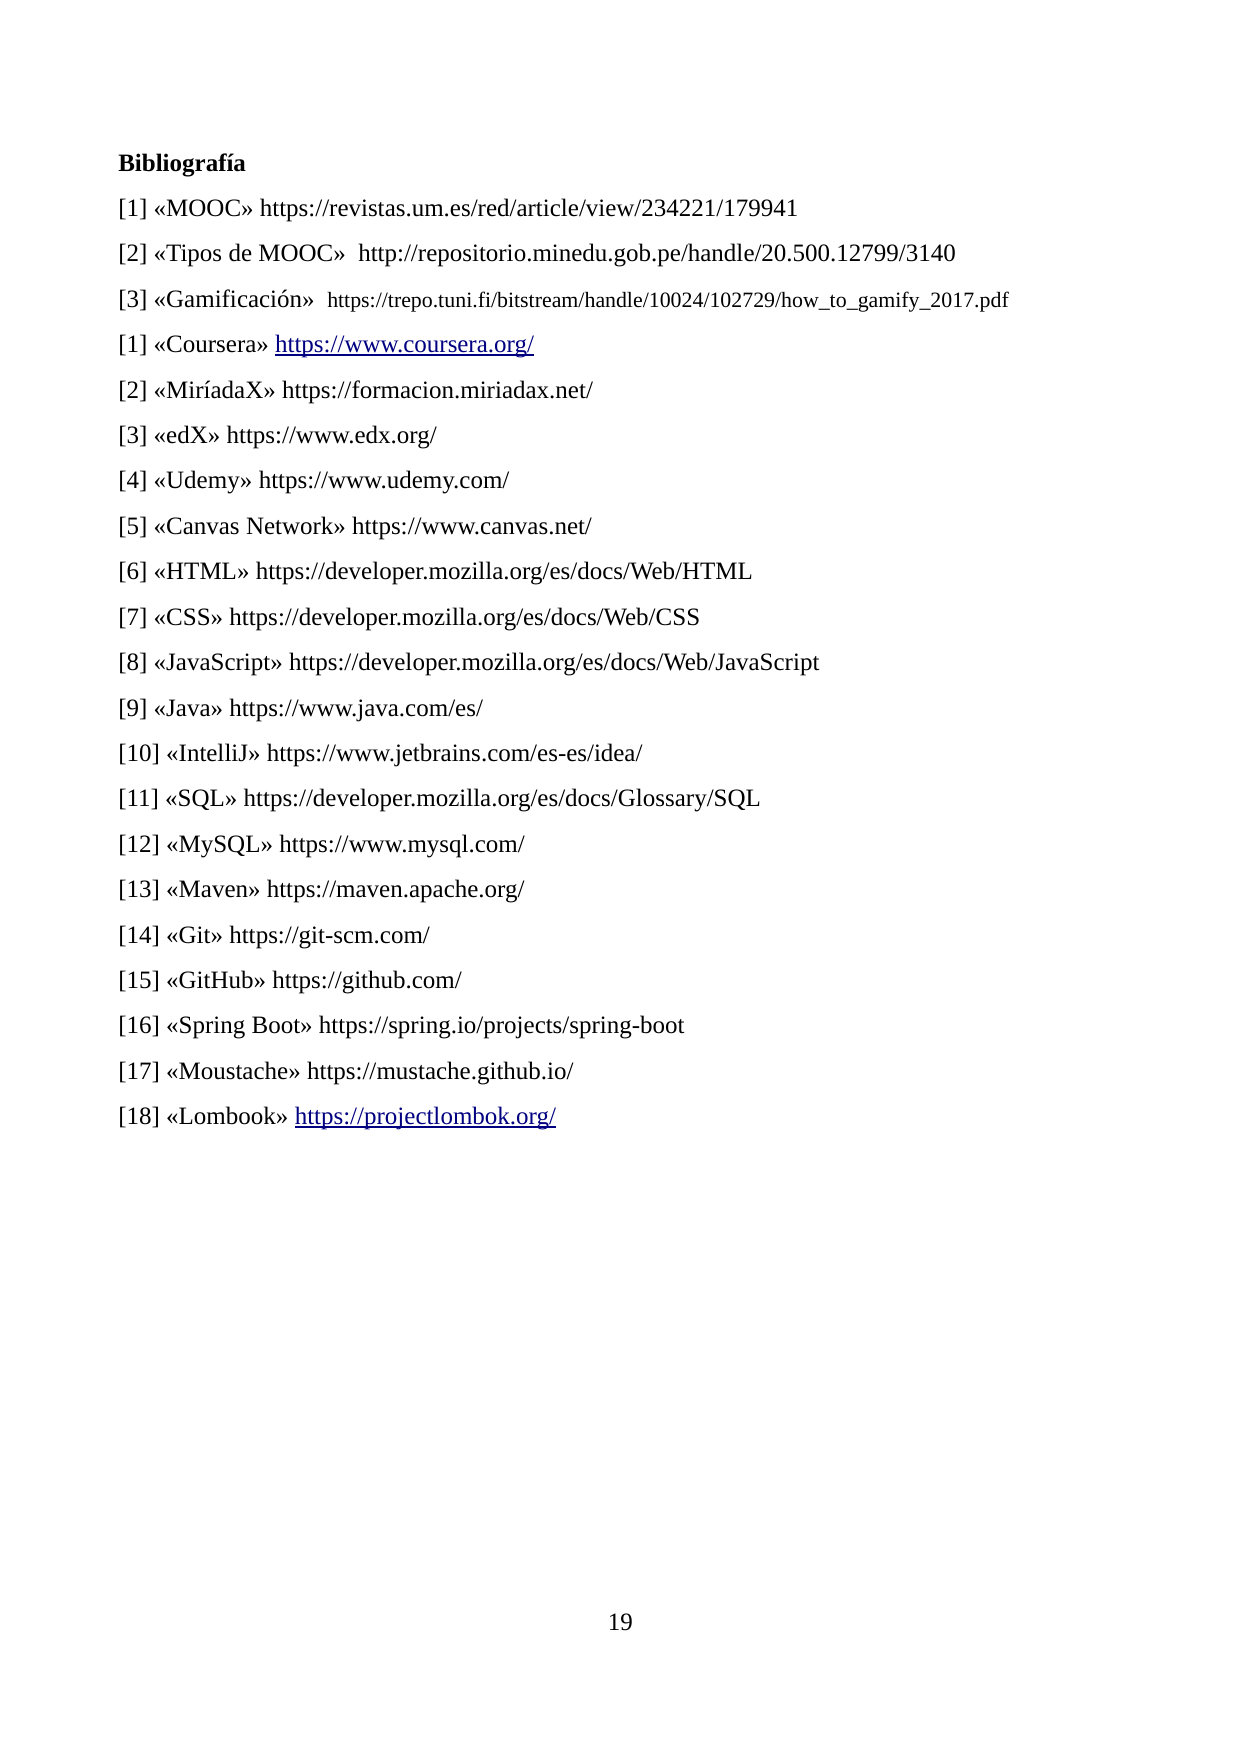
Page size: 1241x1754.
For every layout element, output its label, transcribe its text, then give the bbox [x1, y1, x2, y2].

text [15] «GitHub» https://github.com/ [118, 965, 1017, 994]
text [4] «Udemy» https://www.udemy.com/ [118, 466, 1017, 494]
text [8] «JavaScript» https://developer.mozilla.org/es/docs/Web/JavaScript [118, 647, 1017, 676]
text [5] «Canvas Network» https://www.canvas.net/ [118, 511, 1017, 540]
text [16] «Spring Boot» https://spring.io/projects/spring-boot [118, 1011, 1017, 1039]
text [9] «Java» https://www.java.com/es/ [118, 693, 1017, 721]
text [6] «HTML» https://developer.mozilla.org/es/docs/Web/HTML [118, 556, 1017, 585]
text [3] «edX» https://www.edx.org/ [118, 420, 1017, 449]
text Bibliografía [118, 148, 1017, 176]
text [1] «Coursera» https://www.coursera.org/ [118, 329, 1017, 358]
text [14] «Git» https://git-scm.com/ [118, 920, 1017, 948]
text [17] «Moustache» https://mustache.github.io/ [118, 1056, 1017, 1085]
text [12] «MySQL» https://www.mysql.com/ [118, 829, 1017, 858]
text [2] «Tipos de MOOC» http://repositorio.minedu.gob.pe/handle/20.500.12799/3140 [118, 238, 1017, 267]
text [11] «SQL» https://developer.mozilla.org/es/docs/Glossary/SQL [118, 783, 1017, 812]
text [3] «Gamificación» https://trepo.tuni.fi/bitstream/handle/10024/102729/how_to_gamify_2017.pdf [118, 284, 1017, 313]
text [1] «MOOC» https://revistas.um.es/red/article/view/234221/179941 [118, 193, 1017, 222]
text [13] «Maven» https://maven.apache.org/ [118, 874, 1017, 903]
text [7] «CSS» https://developer.mozilla.org/es/docs/Web/CSS [118, 602, 1017, 631]
text [18] «Lombook» https://projectlombok.org/ [118, 1101, 1017, 1130]
text [2] «MiríadaX» https://formacion.miriadax.net/ [118, 375, 1017, 403]
text [10] «IntelliJ» https://www.jetbrains.com/es-es/idea/ [118, 738, 1017, 767]
